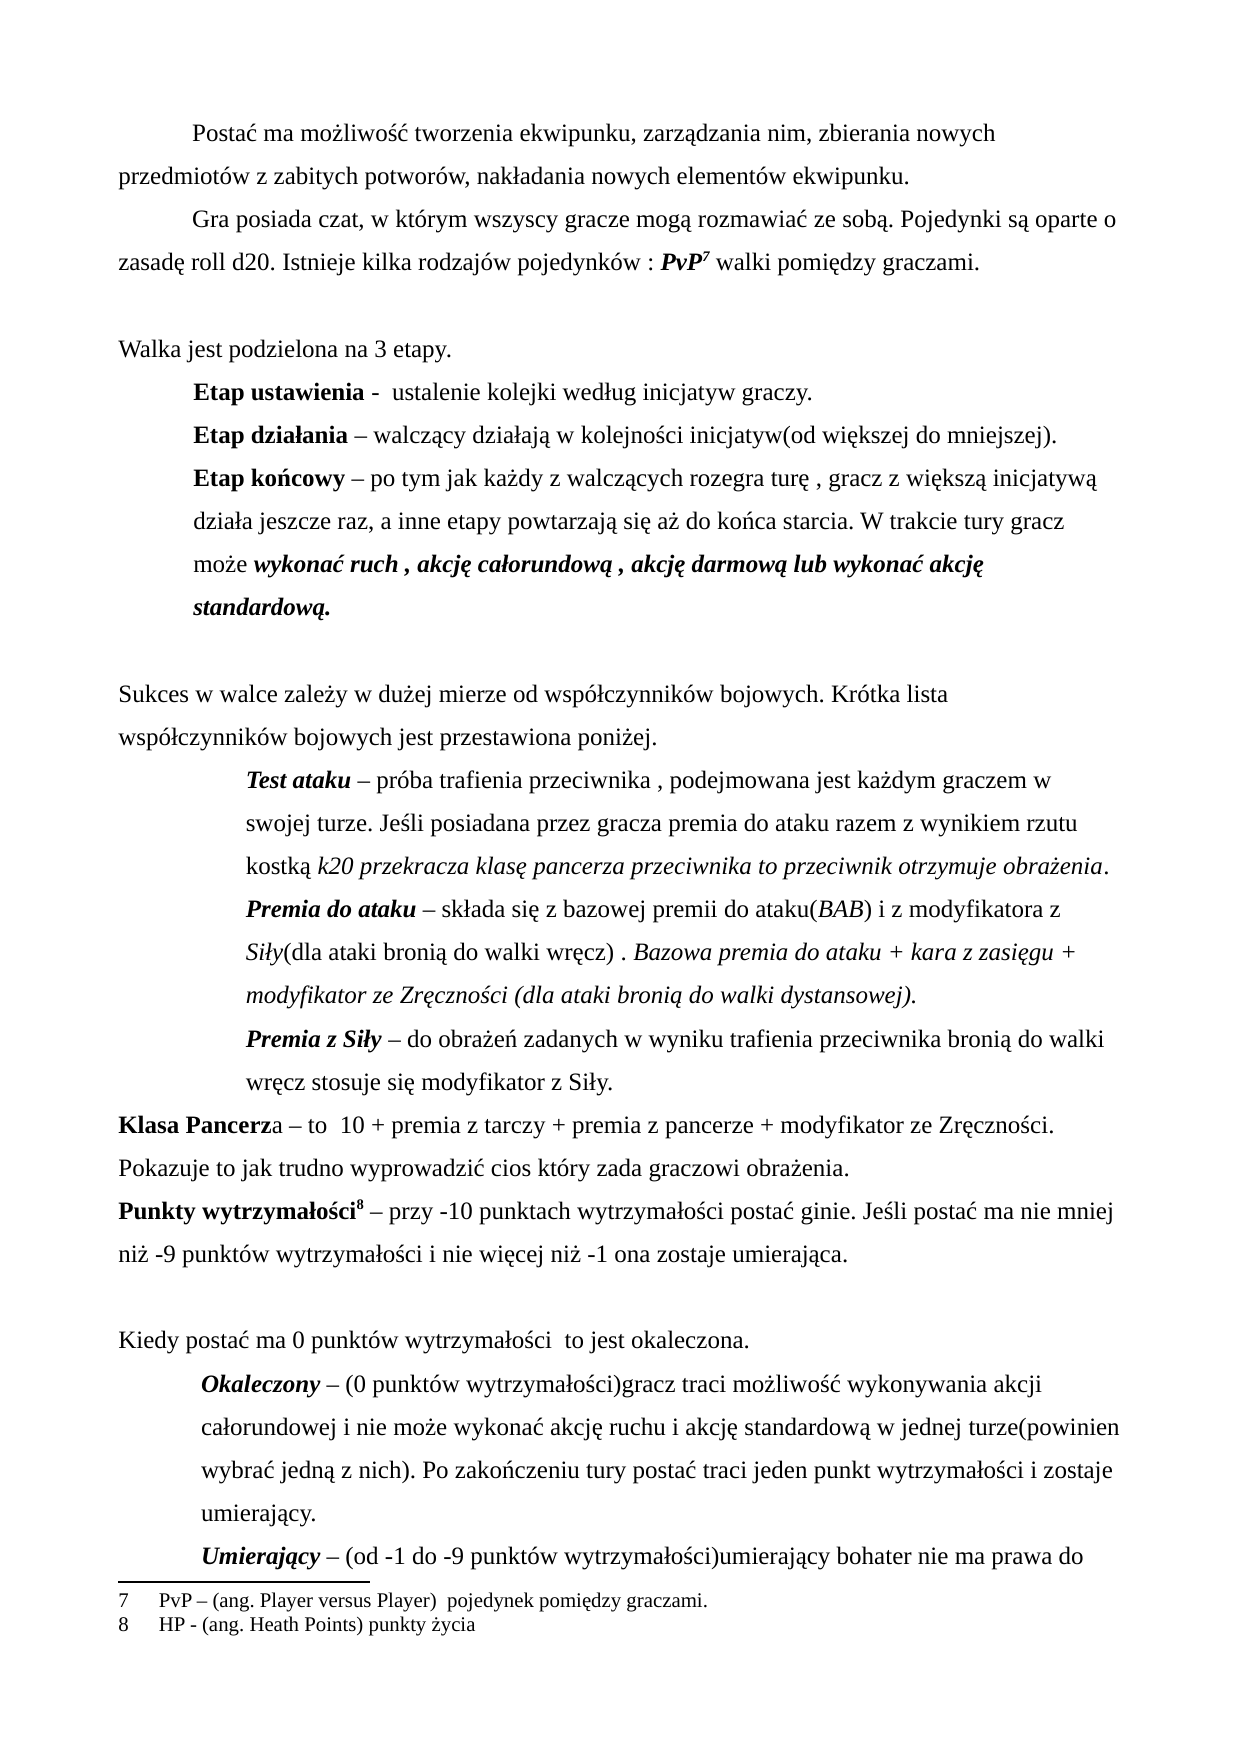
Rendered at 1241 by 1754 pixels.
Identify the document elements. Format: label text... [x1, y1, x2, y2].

text Sukces w walce zależy w dużej mierze od współczynników bojowych. Krótka lista współczynników bojowych jest przestawiona poniżej. [118, 679, 1122, 751]
text Test ataku – próba trafienia przeciwnika , podejmowana jest każdym graczem w swojej turze. Jeśli posiadana przez gracza premia do ataku razem z wynikiem rzutu kostką k20 przekracza klasę pancerza przeciwnika to przeciwnik otrzymuje obrażenia. [246, 765, 1122, 880]
text Etap ustawienia - ustalenie kolejki według inicjatyw graczy. [193, 377, 1122, 406]
text Kiedy postać ma 0 punktów wytrzymałości to jest okaleczona. [118, 1326, 1122, 1354]
text Walka jest podzielona na 3 etapy. [118, 334, 1122, 362]
text Etap działania – walczący działają w kolejności inicjatyw(od większej do mniejszej). [193, 420, 1122, 449]
text PvP – (ang. Player versus Player) pojedynek pomiędzy graczami. [118, 1588, 1122, 1612]
text Premia do ataku – składa się z bazowej premii do ataku(BAB) i z modyfikatora z Siły(dla ataki bronią do walki wręcz) . Bazowa premia do ataku + kara z zasięgu + modyfikator ze Zręczności (dla ataki bronią do walki dystansowej). [246, 894, 1122, 1009]
text Premia z Siły – do obrażeń zadanych w wyniku trafienia przeciwnika bronią do walki wręcz stosuje się modyfikator z Siły. [246, 1024, 1122, 1096]
text Okaleczony – (0 punktów wytrzymałości)gracz traci możliwość wykonywania akcji całorundowej i nie może wykonać akcję ruchu i akcję standardową w jednej turze(powinien wybrać jedną z nich). Po zakończeniu tury postać traci jeden punkt wytrzymałości i zostaje umierający. [201, 1369, 1122, 1527]
text Gra posiada czat, w którym wszyscy gracze mogą rozmawiać ze sobą. Pojedynki są oparte o zasadę roll d20. Istnieje kilka rodzajów pojedynków : PvP walki pomiędzy graczami. [118, 204, 1122, 276]
text Etap końcowy – po tym jak każdy z walczących rozegra turę , gracz z większą inicjatywą działa jeszcze raz, a inne etapy powtarzają się aż do końca starcia. W trakcie tury gracz może wykonać ruch , akcję całorundową , akcję darmową lub wykonać akcję standardową. [193, 463, 1122, 621]
text Punkty wytrzymałości – przy -10 punktach wytrzymałości postać ginie. Jeśli postać ma nie mniej niż -9 punktów wytrzymałości i nie więcej niż -1 ona zostaje umierająca. [118, 1196, 1122, 1268]
text HP - (ang. Heath Points) punkty życia [118, 1612, 1122, 1636]
text Klasa Pancerza – to 10 + premia z tarczy + premia z pancerze + modyfikator ze Zręczności. Pokazuje to jak trudno wyprowadzić cios który zada graczowi obrażenia. [118, 1110, 1122, 1182]
text Umierający – (od -1 do -9 punktów wytrzymałości)umierający bohater nie ma prawa do [201, 1541, 1122, 1570]
text Postać ma możliwość tworzenia ekwipunku, zarządzania nim, zbierania nowych przedmiotów z zabitych potworów, nakładania nowych elementów ekwipunku. [118, 118, 1122, 190]
